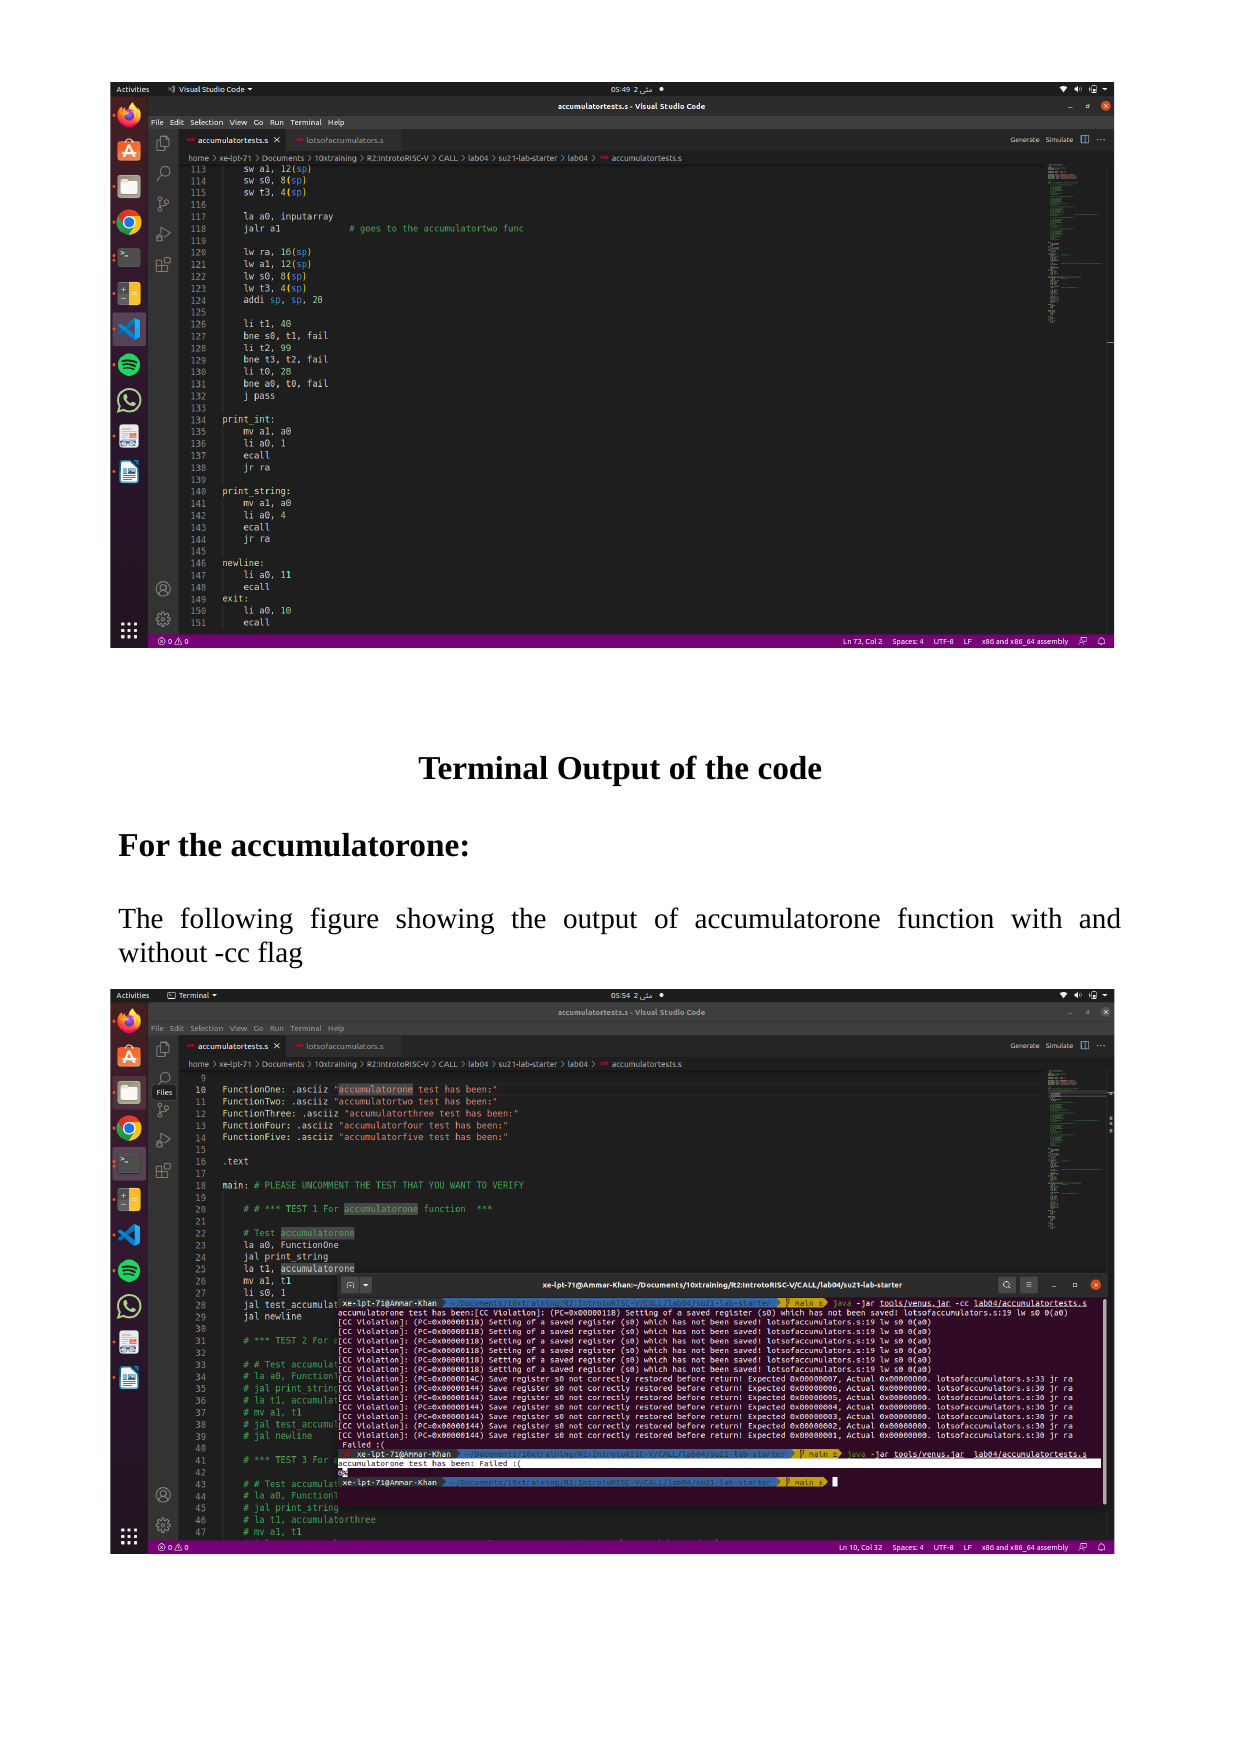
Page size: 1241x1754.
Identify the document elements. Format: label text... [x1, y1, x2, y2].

text Terminal Output of the code [118, 748, 1122, 786]
picture [110, 82, 1115, 648]
text For the accumulatorone: [118, 825, 1122, 863]
picture [110, 989, 1115, 1554]
text The following figure showing the output of accumulatorone function with and without -cc flag [118, 901, 1122, 968]
